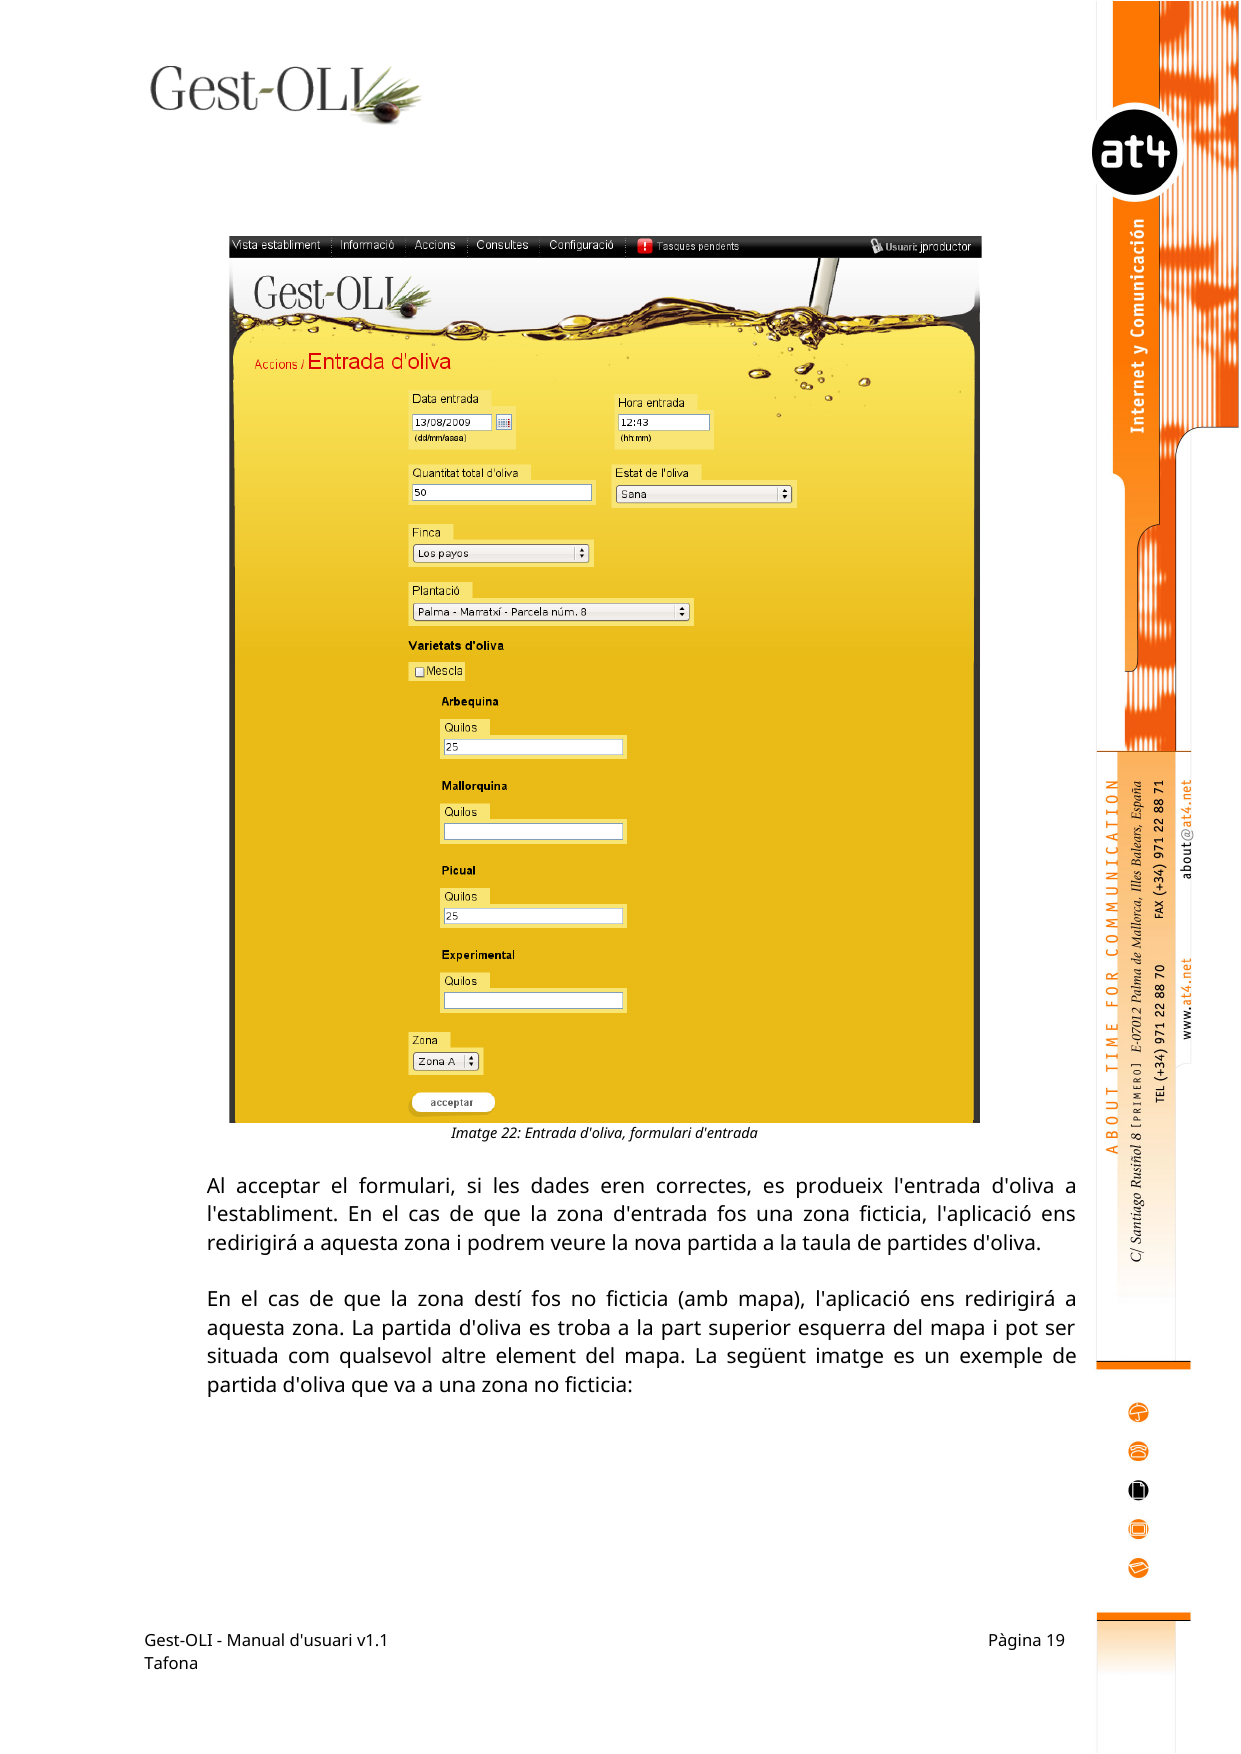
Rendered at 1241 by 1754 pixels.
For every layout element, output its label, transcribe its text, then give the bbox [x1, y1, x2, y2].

picture [229, 236, 982, 1123]
text Al acceptar el formulari, si les dades eren correctes, es produeix l'entrada d'oliva a l'establiment. En el cas de que la zona d'entrada fos una zona ficticia, l'aplicació ens redirigirá a aquesta zona i podrem veure la nova partida a la taula de partides d'oliva. [207, 1171, 1078, 1256]
text En el cas de que la zona destí fos no ficticia (amb mapa), l'aplicació ens redirigirá a aquesta zona. La partida d'oliva es troba a la part superior esquerra del mapa i pot ser situada com qualsevol altre element del mapa. La següent imatge es un exemple de partida d'oliva que va a una zona no ficticia: [207, 1284, 1078, 1398]
picture [149, 66, 423, 126]
picture [1085, 1, 1239, 1753]
text Imatge 22: Entrada d'oliva, formulari d'entrada [229, 1123, 982, 1142]
